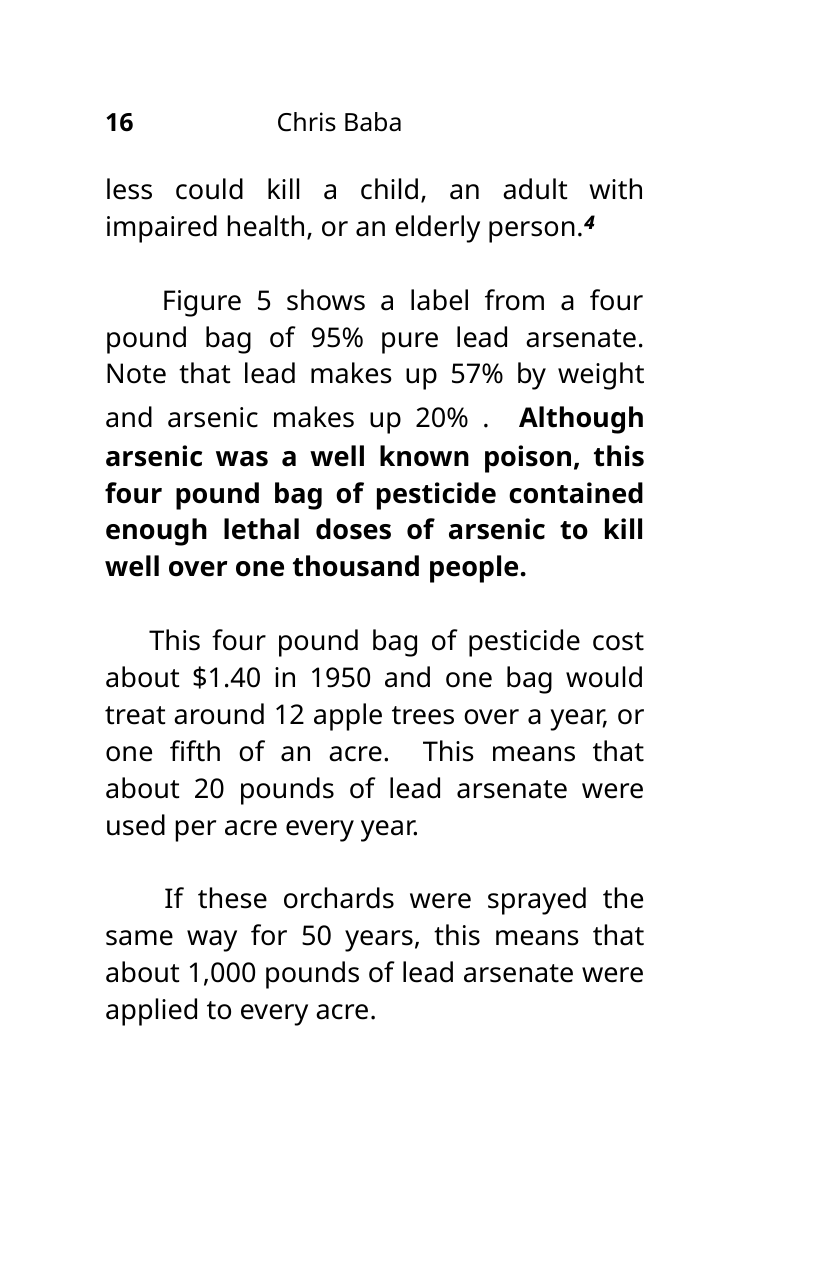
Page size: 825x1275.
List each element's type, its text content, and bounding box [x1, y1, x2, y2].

text If these orchards were sprayed the same way for 50 years, this means that about 1,000 pounds of lead arsenate were applied to every acre. [105, 880, 645, 1027]
text This four pound bag of pesticide cost about $1.40 in 1950 and one bag would treat around 12 apple trees over a year, or one fifth of an acre. This means that about 20 pounds of lead arsenate were used per acre every year. [105, 622, 645, 843]
text less could kill a child, an adult with impaired health, or an elderly person. [105, 171, 645, 244]
text Figure 5 shows a label from a four pound bag of 95% pure lead arsenate. Note that lead makes up 57% by weight and arsenic makes up 20% . Although arsenic was a well known poison, this four pound bag of pesticide contained enough lethal doses of arsenic to kill well over one thousand people. [105, 281, 645, 585]
